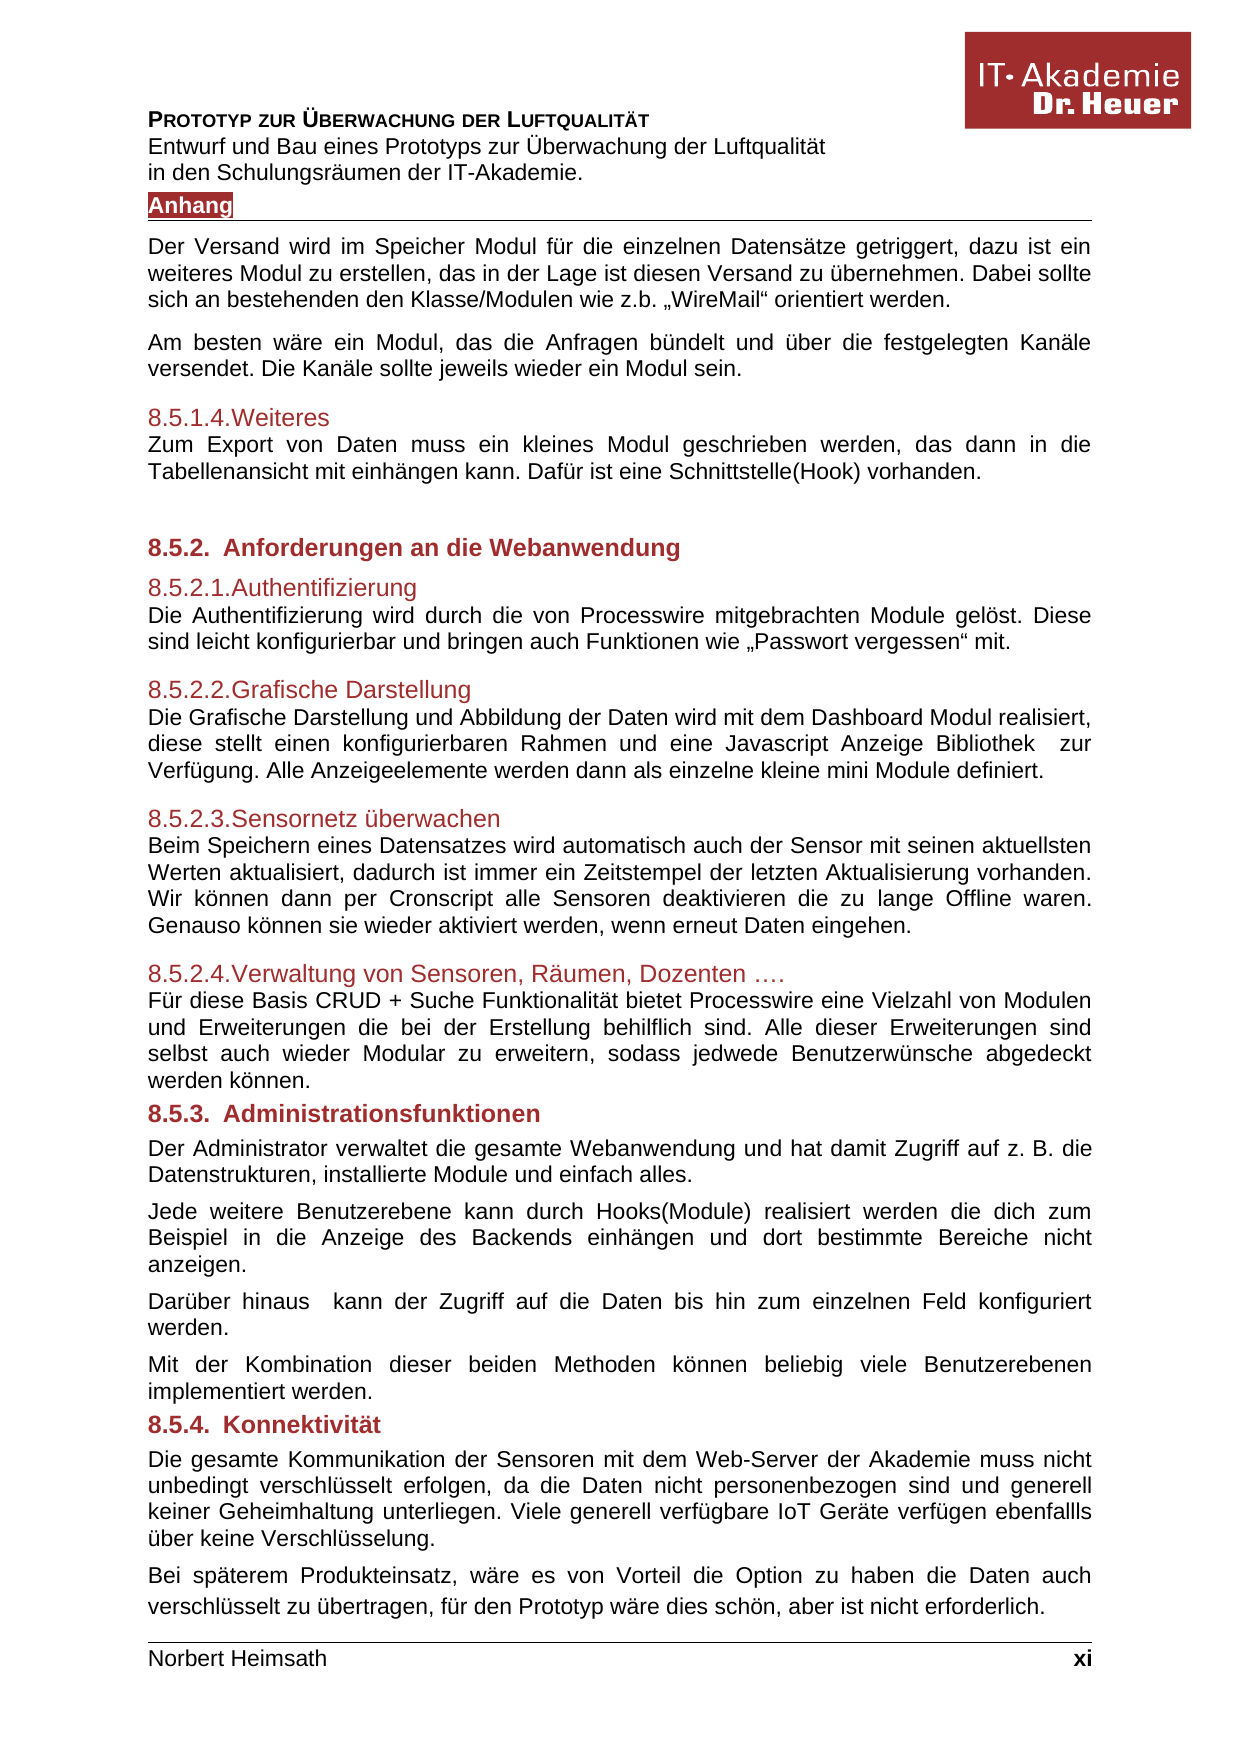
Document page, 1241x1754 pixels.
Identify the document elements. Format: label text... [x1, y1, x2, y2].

text Am besten wäre ein Modul, das die Anfragen bündelt und über die festgelegten Kanäle versendet. Die Kanäle sollte jeweils wieder ein Modul sein. [148, 329, 1092, 382]
text Die gesamte Kommunikation der Sensoren mit dem Web-Server der Akademie muss nicht unbedingt verschlüsselt erfolgen, da die Daten nicht personenbezogen sind und generell keiner Geheimhaltung unterliegen. Viele generell verfügbare IoT Geräte verfügen ebenfallls über keine Verschlüsselung. [148, 1446, 1092, 1551]
subtitle Administrationsfunktionen [148, 1099, 1092, 1128]
text Zum Export von Daten muss ein kleines Modul geschrieben werden, das dann in die Tabellenansicht mit einhängen kann. Dafür ist eine Schnittstelle(Hook) vorhanden. [148, 431, 1092, 484]
subtitle Konnektivität [148, 1410, 1092, 1439]
subtitle Verwaltung von Sensoren, Räumen, Dozenten …. [148, 959, 1092, 987]
text Jede weitere Benutzerebene kann durch Hooks(Module) realisiert werden die dich zum Beispiel in die Anzeige des Backends einhängen und dort bestimmte Bereiche nicht anzeigen. [148, 1198, 1092, 1277]
subtitle Grafische Darstellung [148, 675, 1092, 704]
text Mit der Kombination dieser beiden Methoden können beliebig viele Benutzerebenen implementiert werden. [148, 1351, 1092, 1404]
subtitle Anforderungen an die Webanwendung [148, 533, 1092, 562]
text Bei späterem Produkteinsatz, wäre es von Vorteil die Option zu haben die Daten auch verschlüsselt zu übertragen, für den Prototyp wäre dies schön, aber ist nicht erforderlich. [148, 1562, 1092, 1620]
text Die Grafische Darstellung und Abbildung der Daten wird mit dem Dashboard Modul realisiert, diese stellt einen konfigurierbaren Rahmen und eine Javascript Anzeige Bibliothek zur Verfügung. Alle Anzeigeelemente werden dann als einzelne kleine mini Module definiert. [148, 704, 1092, 783]
subtitle Authentifizierung [148, 573, 1092, 602]
subtitle Sensornetz überwachen [148, 804, 1092, 832]
text Die Authentifizierung wird durch die von Processwire mitgebrachten Module gelöst. Diese sind leicht konfigurierbar und bringen auch Funktionen wie „Passwort vergessen“ mit. [148, 602, 1092, 654]
text Beim Speichern eines Datensatzes wird automatisch auch der Sensor mit seinen aktuellsten Werten aktualisiert, dadurch ist immer ein Zeitstempel der letzten Aktualisierung vorhanden. Wir können dann per Cronscript alle Sensoren deaktivieren die zu lange Offline waren. Genauso können sie wieder aktiviert werden, wenn erneut Daten eingehen. [148, 832, 1092, 938]
text Darüber hinaus kann der Zugriff auf die Daten bis hin zum einzelnen Feld konfiguriert werden. [148, 1288, 1092, 1341]
text Der Administrator verwaltet die gesamte Webanwendung und hat damit Zugriff auf z. B. die Datenstrukturen, installierte Module und einfach alles. [148, 1134, 1092, 1187]
subtitle Weiteres [148, 402, 1092, 431]
text Der Versand wird im Speicher Modul für die einzelnen Datensätze getriggert, dazu ist ein weiteres Modul zu erstellen, das in der Lage ist diesen Versand zu übernehmen. Dabei sollte sich an bestehenden den Klasse/Modulen wie z.b. „WireMail“ orientiert werden. [148, 233, 1092, 312]
text Für diese Basis CRUD + Suche Funktionalität bietet Processwire eine Vielzahl von Modulen und Erweiterungen die bei der Erstellung behilflich sind. Alle dieser Erweiterungen sind selbst auch wieder Modular zu erweitern, sodass jedwede Benutzerwünsche abgedeckt werden können. [148, 987, 1092, 1093]
